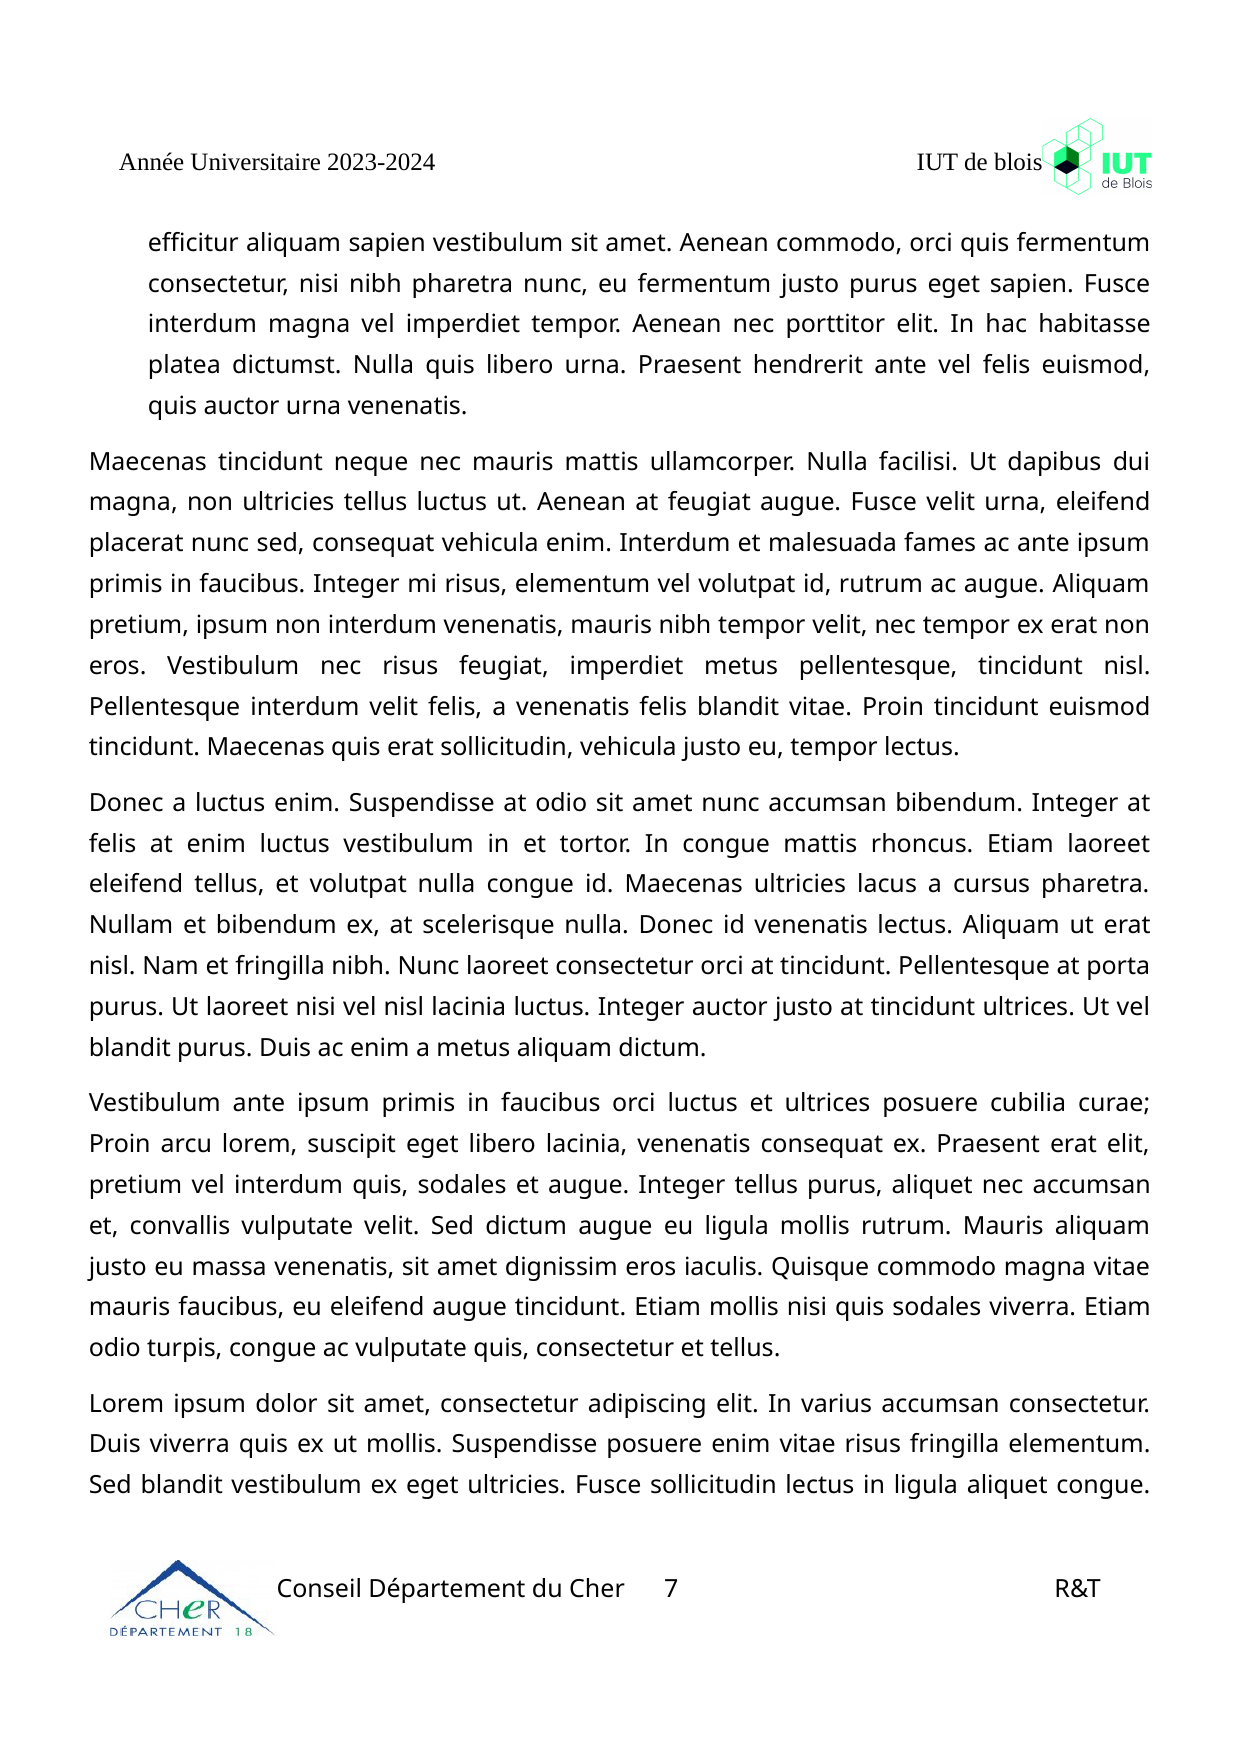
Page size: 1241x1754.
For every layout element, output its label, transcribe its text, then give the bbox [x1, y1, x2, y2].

picture [1042, 118, 1152, 195]
text efficitur aliquam sapien vestibulum sit amet. Aenean commodo, orci quis fermentum consectetur, nisi nibh pharetra nunc, eu fermentum justo purus eget sapien. Fusce interdum magna vel imperdiet tempor. Aenean nec porttitor elit. In hac habitasse platea dictumst. Nulla quis libero urna. Praesent hendrerit ante vel felis euismod, quis auctor urna venenatis. [148, 224, 1152, 422]
text Maecenas tincidunt neque nec mauris mattis ullamcorper. Nulla facilisi. Ut dapibus dui magna, non ultricies tellus luctus ut. Aenean at feugiat augue. Fusce velit urna, eleifend placerat nunc sed, consequat vehicula enim. Interdum et malesuada fames ac ante ipsum primis in faucibus. Integer mi risus, elementum vel volutpat id, rutrum ac augue. Aliquam pretium, ipsum non interdum venenatis, mauris nibh tempor velit, nec tempor ex erat non eros. Vestibulum nec risus feugiat, imperdiet metus pellentesque, tincidunt nisl. Pellentesque interdum velit felis, a venenatis felis blandit vitae. Proin tincidunt euismod tincidunt. Maecenas quis erat sollicitudin, vehicula justo eu, tempor lectus. [88, 443, 1152, 763]
picture [110, 1560, 277, 1636]
text Lorem ipsum dolor sit amet, consectetur adipiscing elit. In varius accumsan consectetur. Duis viverra quis ex ut mollis. Suspendisse posuere enim vitae risus fringilla elementum. Sed blandit vestibulum ex eget ultricies. Fusce sollicitudin lectus in ligula aliquet congue. [88, 1385, 1152, 1501]
text Donec a luctus enim. Suspendisse at odio sit amet nunc accumsan bibendum. Integer at felis at enim luctus vestibulum in et tortor. In congue mattis rhoncus. Etiam laoreet eleifend tellus, et volutpat nulla congue id. Maecenas ultricies lacus a cursus pharetra. Nullam et bibendum ex, at scelerisque nulla. Donec id venenatis lectus. Aliquam ut erat nisl. Nam et fringilla nibh. Nunc laoreet consectetur orci at tincidunt. Pellentesque at porta purus. Ut laoreet nisi vel nisl lacinia luctus. Integer auctor justo at tincidunt ultrices. Ut vel blandit purus. Duis ac enim a metus aliquam dictum. [88, 784, 1152, 1063]
text Vestibulum ante ipsum primis in faucibus orci luctus et ultrices posuere cubilia curae; Proin arcu lorem, suscipit eget libero lacinia, venenatis consequat ex. Praesent erat elit, pretium vel interdum quis, sodales et augue. Integer tellus purus, aliquet nec accumsan et, convallis vulputate velit. Sed dictum augue eu ligula mollis rutrum. Mauris aliquam justo eu massa venenatis, sit amet dignissim eros iaculis. Quisque commodo magna vitae mauris faucibus, eu eleifend augue tincidunt. Etiam mollis nisi quis sodales viverra. Etiam odio turpis, congue ac vulputate quis, consectetur et tellus. [88, 1085, 1152, 1364]
